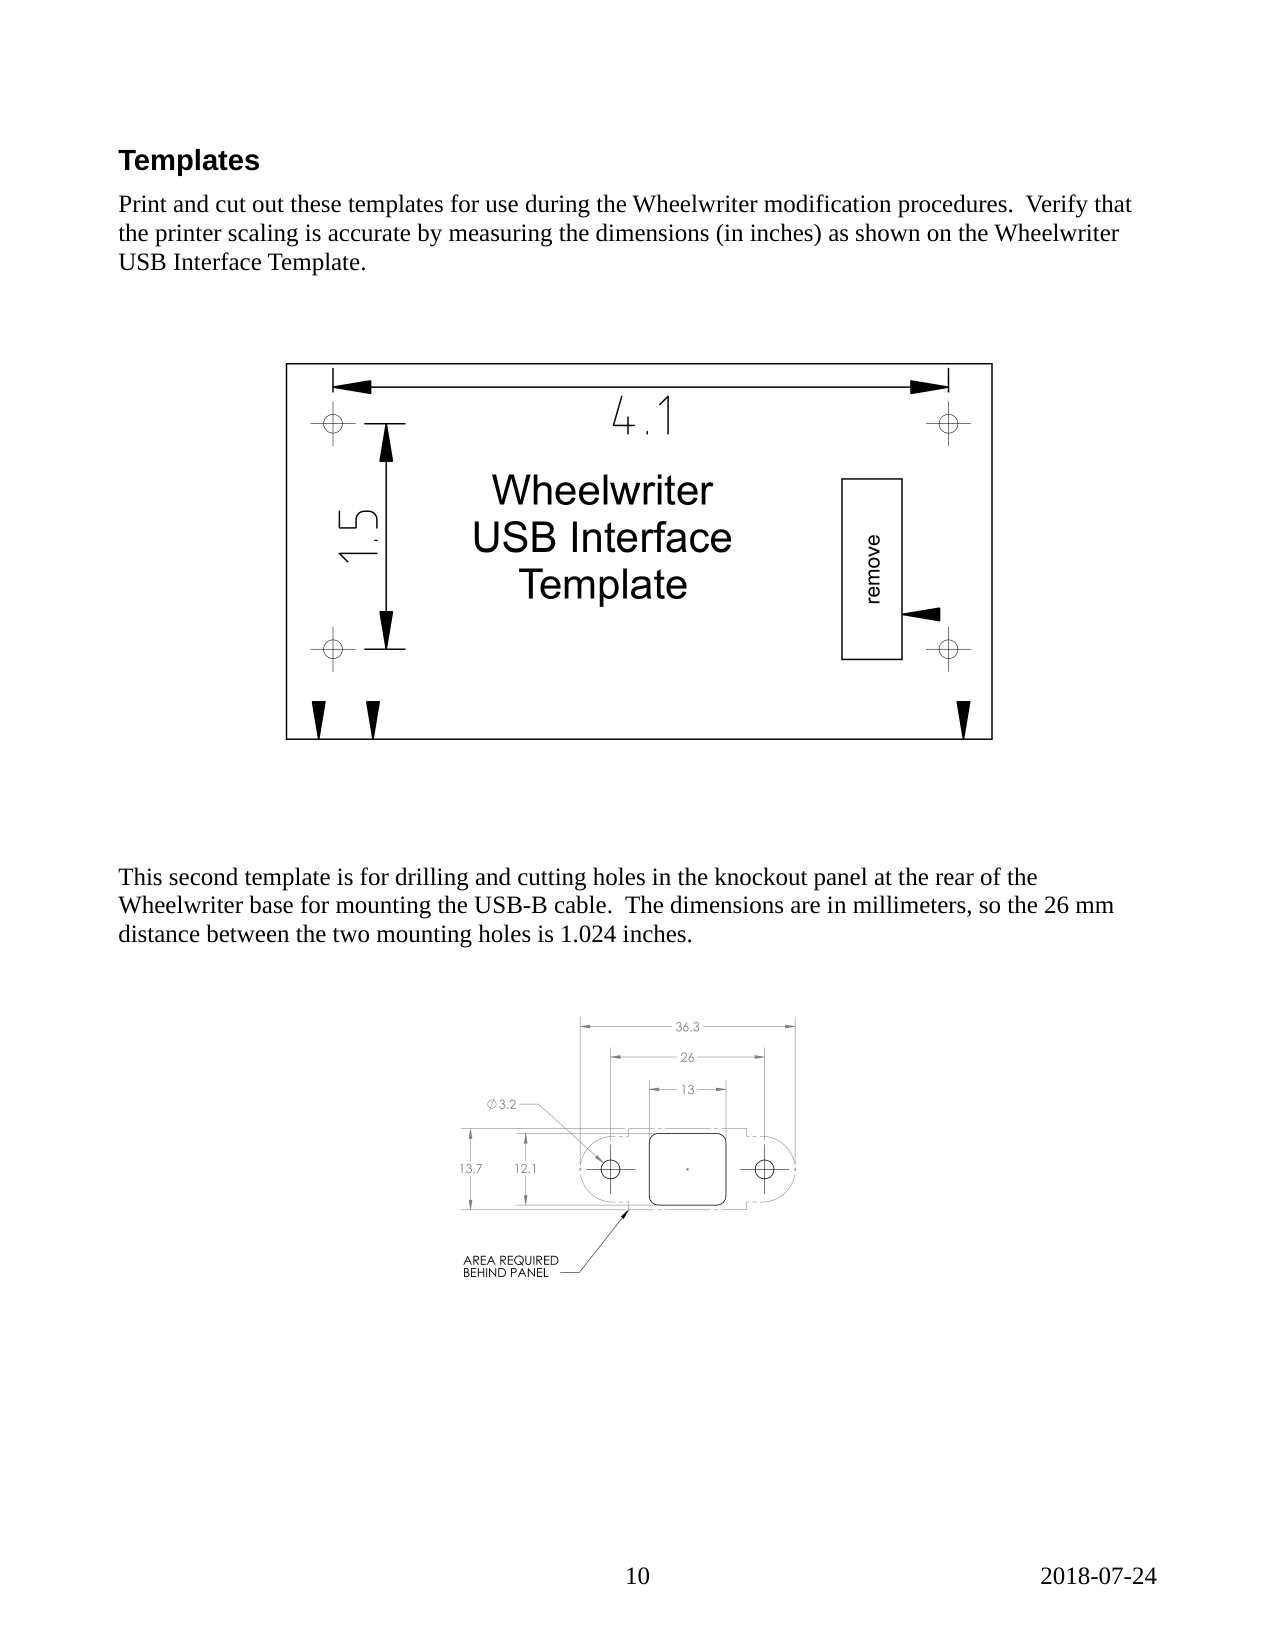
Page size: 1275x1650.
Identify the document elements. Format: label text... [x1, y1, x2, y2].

picture [450, 993, 826, 1294]
picture [262, 325, 1013, 776]
subtitle Templates [118, 143, 1157, 177]
text Print and cut out these templates for use during the Wheelwriter modification procedures. Verify that the printer scaling is accurate by measuring the dimensions (in inches) as shown on the Wheelwriter USB Interface Template. This second template is for drilling and cutting holes in the knockout panel at the rear of the Wheelwriter base for mounting the USB-B cable. The dimensions are in millimeters, so the 26 mm distance between the two mounting holes is 1.024 inches. [118, 189, 1157, 1034]
